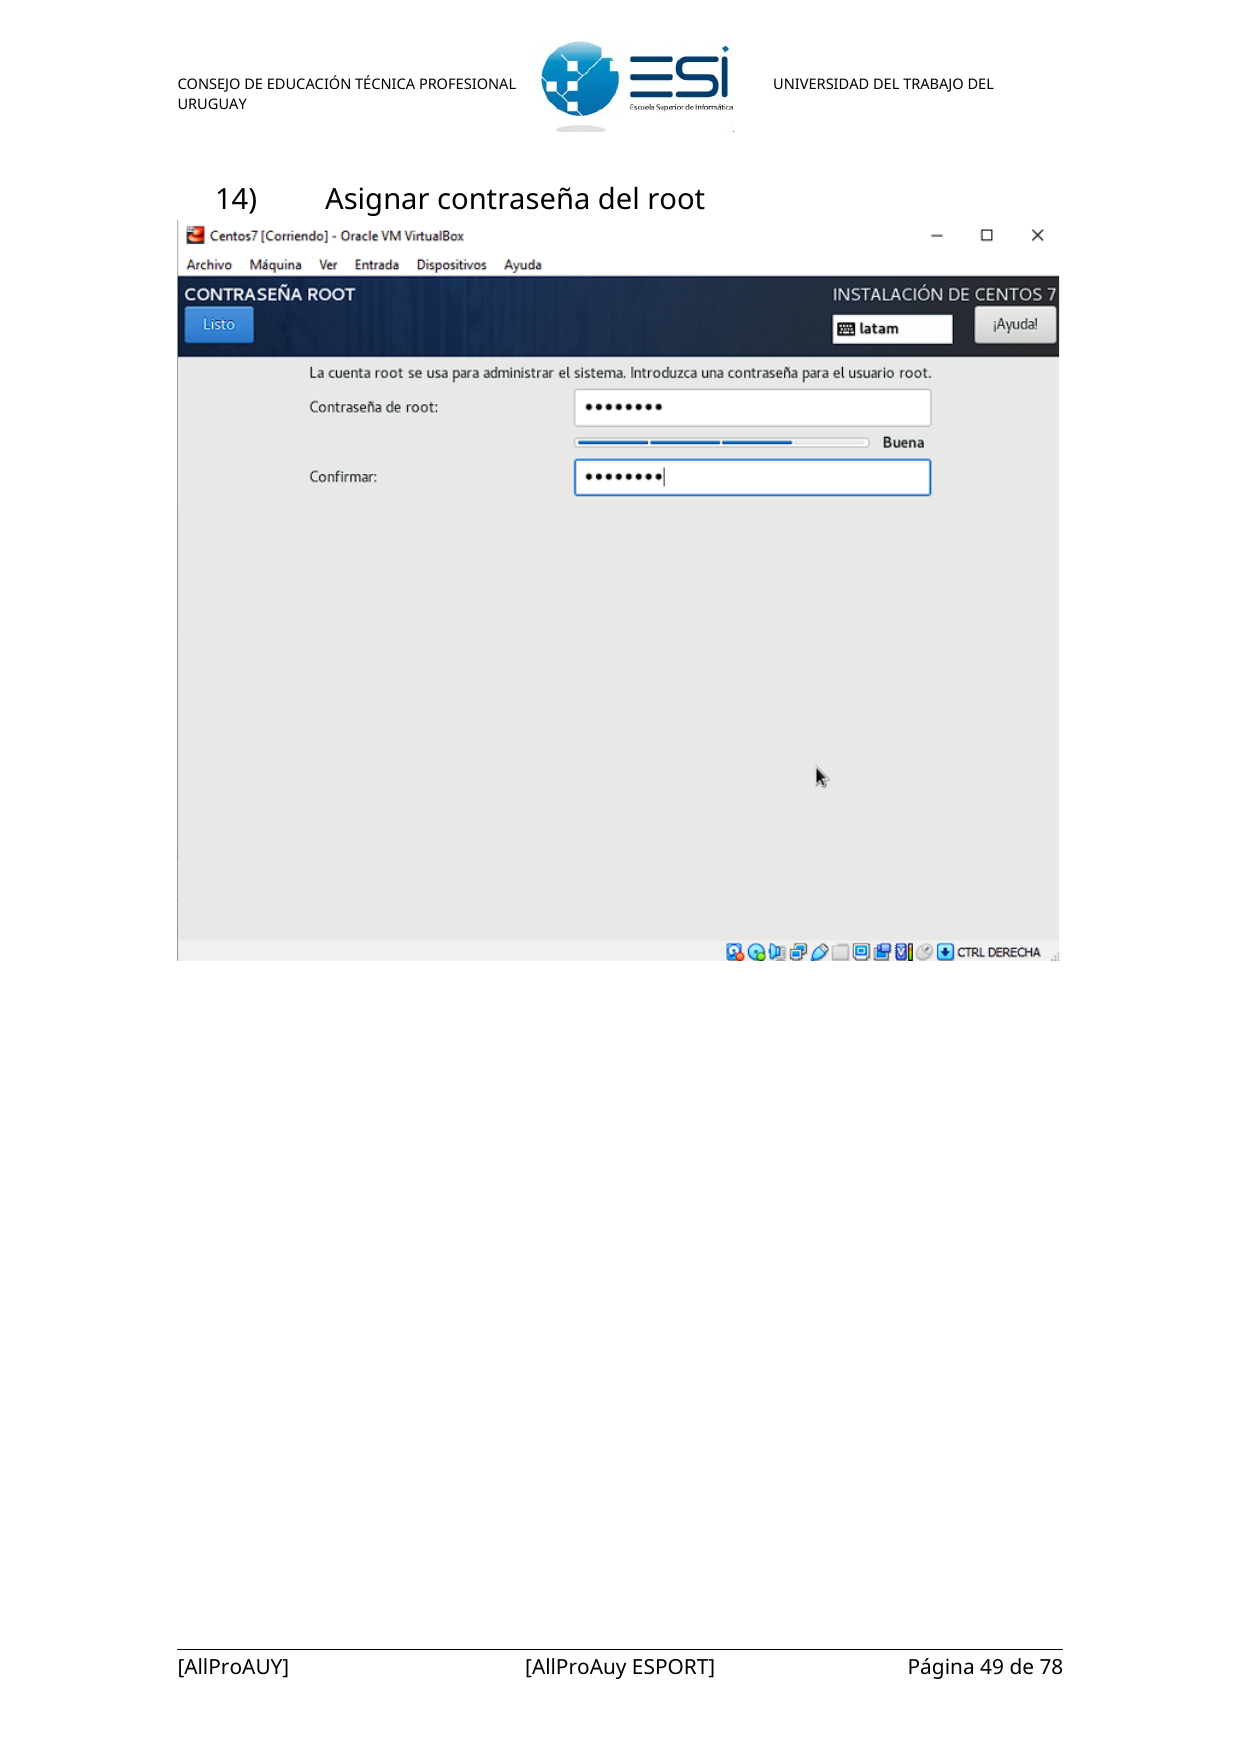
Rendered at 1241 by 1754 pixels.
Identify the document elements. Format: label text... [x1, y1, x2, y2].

picture [534, 39, 734, 132]
list Asignar contraseña del root [215, 178, 1063, 218]
picture [177, 220, 1060, 961]
